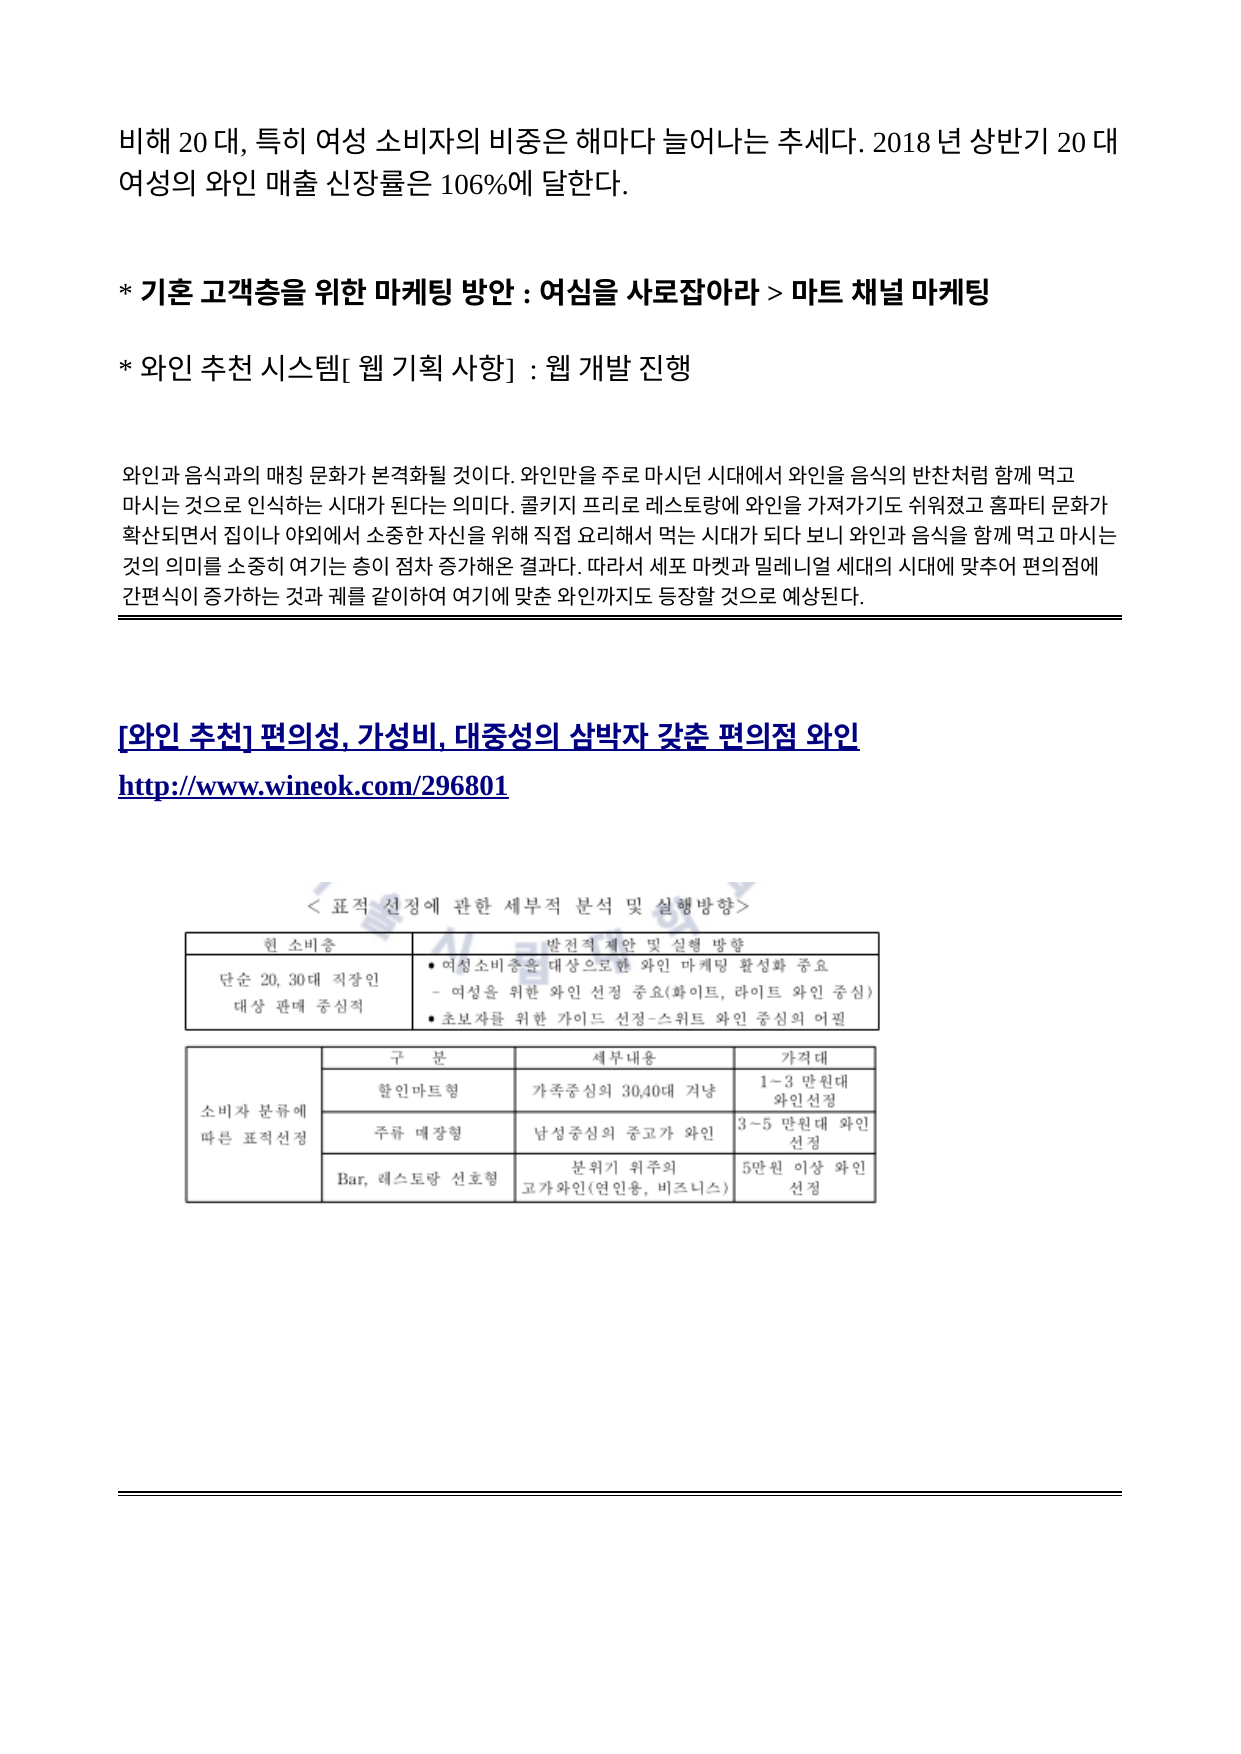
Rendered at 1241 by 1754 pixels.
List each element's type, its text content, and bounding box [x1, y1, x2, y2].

text * 기혼 고객층을 위한 마케팅 방안 : 여심을 사로잡아라 > 마트 채널 마케팅 [118, 270, 1122, 312]
text 와인과 음식과의 매칭 문화가 본격화될 것이다. 와인만을 주로 마시던 시대에서 와인을 음식의 반찬처럼 함께 먹고 마시는 것으로 인식하는 시대가 된다는 의미다. 콜키지 프리로 레스토랑에 와인을 가져가기도 쉬워졌고 홈파티 문화가 확산되면서 집이나 야외에서 소중한 자신을 위해 직접 요리해서 먹는 시대가 되다 보니 와인과 음식을 함께 먹고 마시는 것의 의미를 소중히 여기는 층이 점차 증가해온 결과다. 따라서 세포 마켓과 밀레니얼 세대의 시대에 맞추어 편의점에 간편식이 증가하는 것과 궤를 같이하여 여기에 맞춘 와인까지도 등장할 것으로 예상된다. [118, 455, 1122, 615]
text http://www.wineok.com/296801 [118, 768, 1122, 802]
text 비해 20대, 특히 여성 소비자의 비중은 해마다 늘어나는 추세다. 2018년 상반기 20대 여성의 와인 매출 신장률은 106%에 달한다. [118, 118, 1122, 236]
text * 와인 추천 시스템[ 웹 기획 사항] : 웹 개발 진행 [118, 346, 1122, 388]
subtitle [와인 추천] 편의성, 가성비, 대중성의 삼박자 갖춘 편의점 와인 [118, 716, 1122, 756]
picture [146, 882, 930, 1230]
